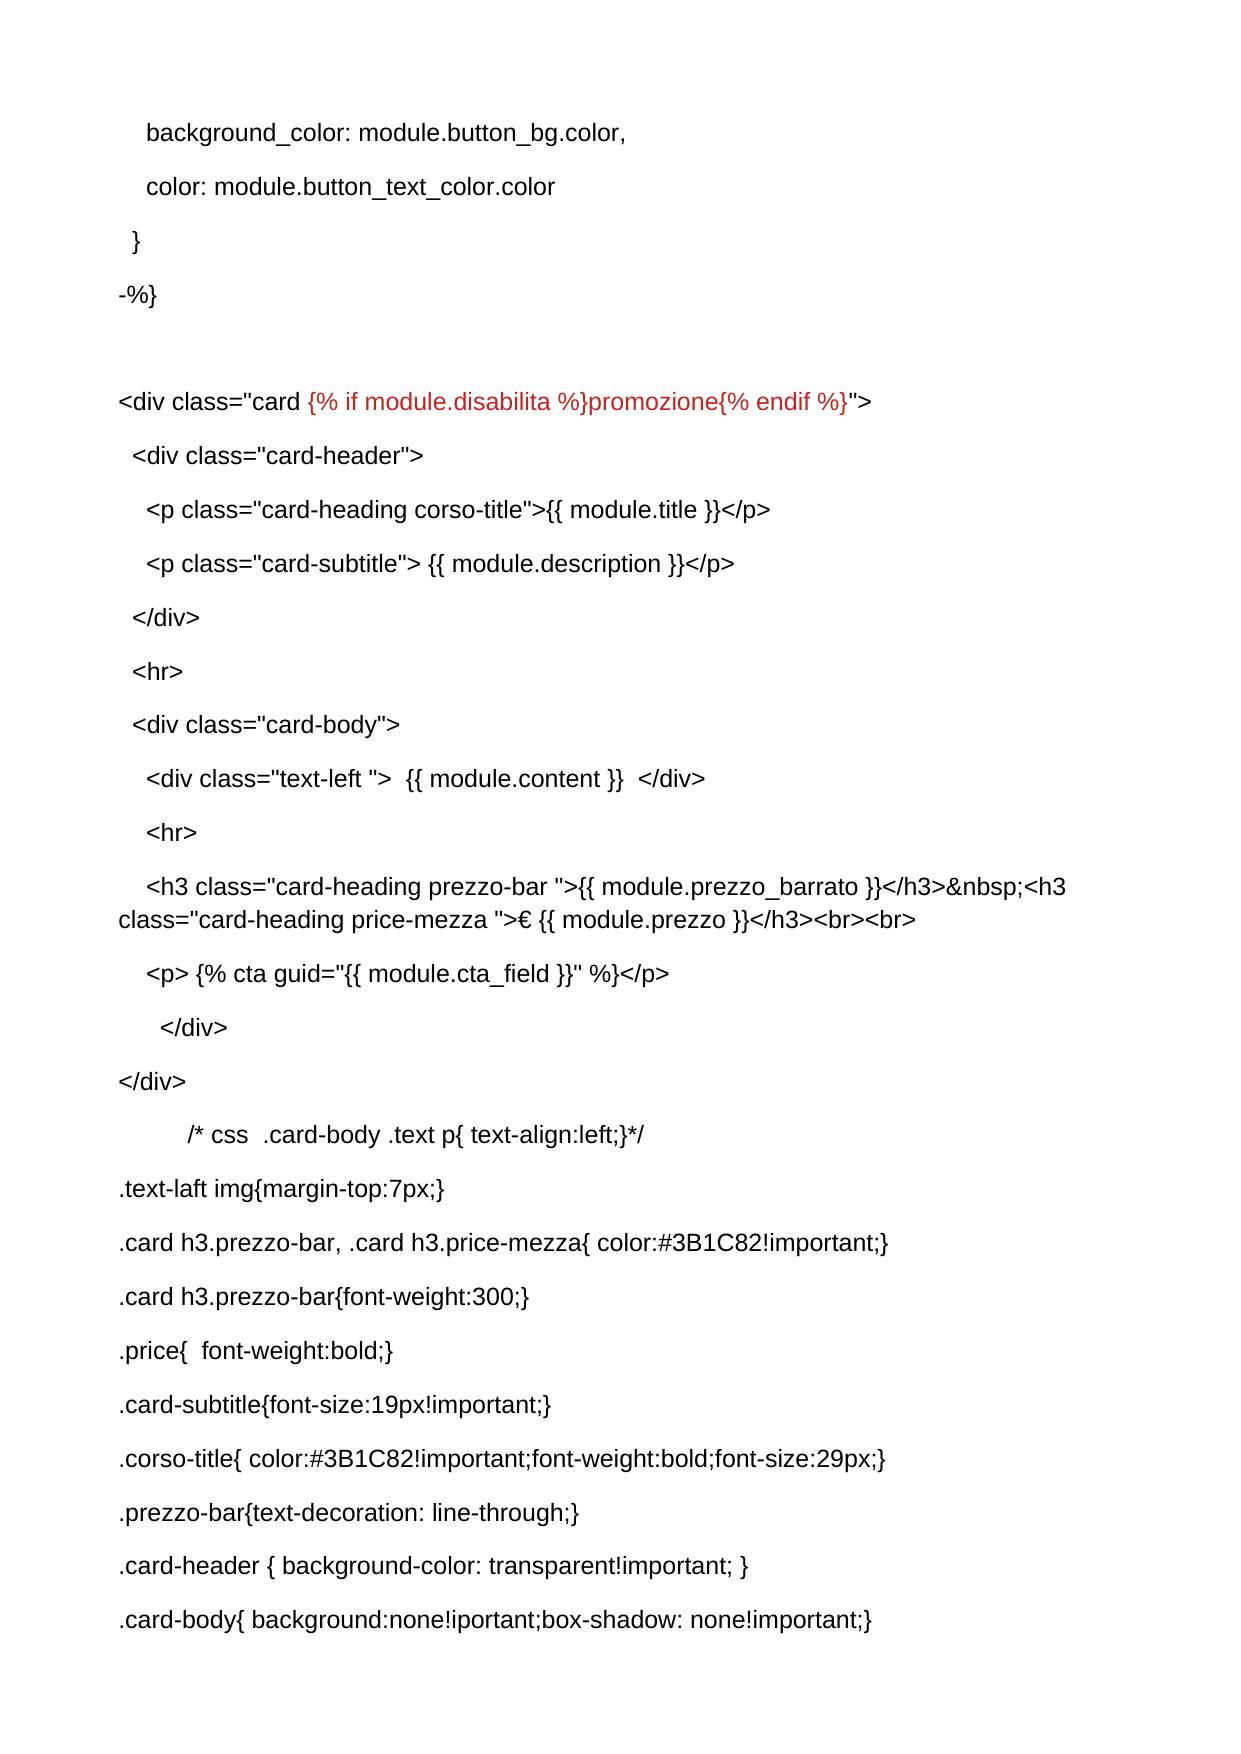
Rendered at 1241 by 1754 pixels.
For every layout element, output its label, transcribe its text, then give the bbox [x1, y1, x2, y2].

text </div> [118, 1067, 1122, 1095]
text </div> [118, 603, 1122, 632]
text <div class="text-left "> {{ module.content }} </div> [118, 764, 1122, 793]
text <p class="card-heading corso-title">{{ module.title }}</p> [118, 495, 1122, 524]
text color: module.button_text_color.color [118, 172, 1122, 201]
text .text-laft img{margin-top:7px;} [118, 1174, 1122, 1203]
text .price{ font-weight:bold;} [118, 1336, 1122, 1365]
text } [118, 226, 1122, 254]
text background_color: module.button_bg.color, [118, 118, 1122, 147]
text .card-subtitle{font-size:19px!important;} [118, 1390, 1122, 1418]
text .card h3.prezzo-bar{font-weight:300;} [118, 1282, 1122, 1311]
text /* css .card-body .text p{ text-align:left;}*/ [118, 1121, 1122, 1149]
text .card-header { background-color: transparent!important; } [118, 1551, 1122, 1580]
text <hr> [118, 818, 1122, 847]
text .prezzo-bar{text-decoration: line-through;} [118, 1497, 1122, 1526]
text -%} [118, 280, 1122, 308]
text .card h3.prezzo-bar, .card h3.price-mezza{ color:#3B1C82!important;} [118, 1228, 1122, 1257]
text <div class="card {% if module.disabilita %}promozione{% endif %}"> [118, 387, 1122, 416]
text <h3 class="card-heading prezzo-bar ">{{ module.prezzo_barrato }}</h3>&nbsp;<h3 class="card-heading price-mezza ">€ {{ module.prezzo }}</h3><br><br> [118, 872, 1122, 934]
text .corso-title{ color:#3B1C82!important;font-weight:bold;font-size:29px;} [118, 1444, 1122, 1472]
text .card-body{ background:none!iportant;box-shadow: none!important;} [118, 1605, 1122, 1634]
text <p class="card-subtitle"> {{ module.description }}</p> [118, 549, 1122, 578]
text <div class="card-header"> [118, 441, 1122, 470]
text </div> [118, 1013, 1122, 1042]
text <p> {% cta guid="{{ module.cta_field }}" %}</p> [118, 959, 1122, 988]
text <hr> [118, 657, 1122, 685]
text <div class="card-body"> [118, 711, 1122, 739]
